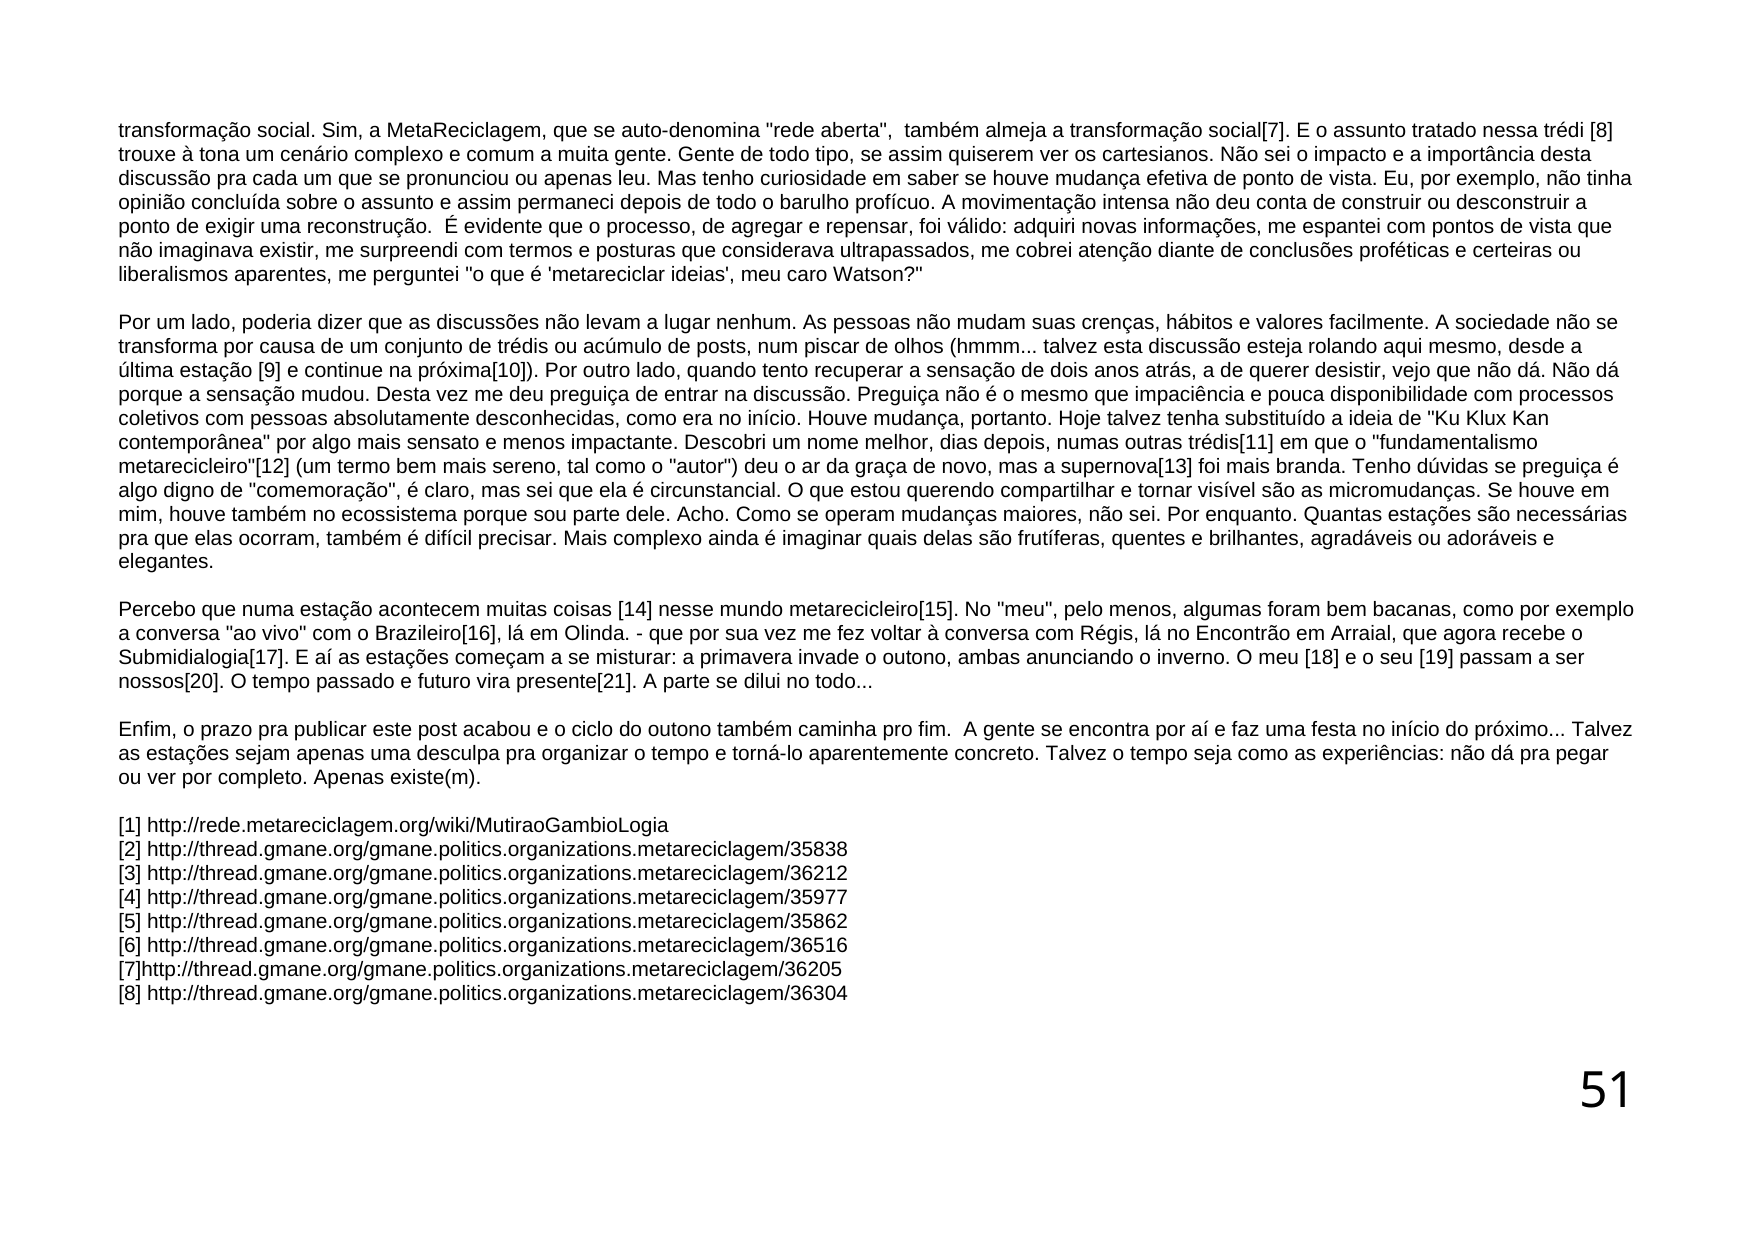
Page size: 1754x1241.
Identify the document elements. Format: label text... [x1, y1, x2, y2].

text Percebo que numa estação acontecem muitas coisas [14] nesse mundo metarecicleiro[15]. No "meu", pelo menos, algumas foram bem bacanas, como por exemplo a conversa "ao vivo" com o Brazileiro[16], lá em Olinda. - que por sua vez me fez voltar à conversa com Régis, lá no Encontrão em Arraial, que agora recebe o Submidialogia[17]. E aí as estações começam a se misturar: a primavera invade o outono, ambas anunciando o inverno. O meu [18] e o seu [19] passam a ser nossos[20]. O tempo passado e futuro vira presente[21]. A parte se dilui no todo... [118, 597, 1636, 693]
text Enfim, o prazo pra publicar este post acabou e o ciclo do outono também caminha pro fim. A gente se encontra por aí e faz uma festa no início do próximo... Talvez as estações sejam apenas uma desculpa pra organizar o tempo e torná-lo aparentemente concreto. Talvez o tempo seja como as experiências: não dá pra pegar ou ver por completo. Apenas existe(m). [118, 717, 1636, 789]
text [8] http://thread.gmane.org/gmane.politics.organizations.metareciclagem/36304 [118, 981, 1636, 1004]
text [1] http://rede.metareciclagem.org/wiki/MutiraoGambioLogia [118, 813, 1636, 837]
text transformação social. Sim, a MetaReciclagem, que se auto-denomina "rede aberta", também almeja a transformação social[7]. E o assunto tratado nessa trédi [8] trouxe à tona um cenário complexo e comum a muita gente. Gente de todo tipo, se assim quiserem ver os cartesianos. Não sei o impacto e a importância desta discussão pra cada um que se pronunciou ou apenas leu. Mas tenho curiosidade em saber se houve mudança efetiva de ponto de vista. Eu, por exemplo, não tinha opinião concluída sobre o assunto e assim permaneci depois de todo o barulho profícuo. A movimentação intensa não deu conta de construir ou desconstruir a ponto de exigir uma reconstrução. É evidente que o processo, de agregar e repensar, foi válido: adquiri novas informações, me espantei com pontos de vista que não imaginava existir, me surpreendi com termos e posturas que considerava ultrapassados, me cobrei atenção diante de conclusões proféticas e certeiras ou liberalismos aparentes, me perguntei "o que é 'metareciclar ideias', meu caro Watson?" [118, 118, 1636, 286]
text [7]http://thread.gmane.org/gmane.politics.organizations.metareciclagem/36205 [118, 957, 1636, 981]
text [3] http://thread.gmane.org/gmane.politics.organizations.metareciclagem/36212 [118, 861, 1636, 885]
text [4] http://thread.gmane.org/gmane.politics.organizations.metareciclagem/35977 [118, 885, 1636, 909]
text [6] http://thread.gmane.org/gmane.politics.organizations.metareciclagem/36516 [118, 933, 1636, 957]
text [2] http://thread.gmane.org/gmane.politics.organizations.metareciclagem/35838 [118, 837, 1636, 861]
text [5] http://thread.gmane.org/gmane.politics.organizations.metareciclagem/35862 [118, 909, 1636, 933]
text Por um lado, poderia dizer que as discussões não levam a lugar nenhum. As pessoas não mudam suas crenças, hábitos e valores facilmente. A sociedade não se transforma por causa de um conjunto de trédis ou acúmulo de posts, num piscar de olhos (hmmm... talvez esta discussão esteja rolando aqui mesmo, desde a última estação [9] e continue na próxima[10]). Por outro lado, quando tento recuperar a sensação de dois anos atrás, a de querer desistir, vejo que não dá. Não dá porque a sensação mudou. Desta vez me deu preguiça de entrar na discussão. Preguiça não é o mesmo que impaciência e pouca disponibilidade com processos coletivos com pessoas absolutamente desconhecidas, como era no início. Houve mudança, portanto. Hoje talvez tenha substituído a ideia de "Ku Klux Kan contemporânea" por algo mais sensato e menos impactante. Descobri um nome melhor, dias depois, numas outras trédis[11] em que o "fundamentalismo metarecicleiro"[12] (um termo bem mais sereno, tal como o "autor") deu o ar da graça de novo, mas a supernova[13] foi mais branda. Tenho dúvidas se preguiça é algo digno de "comemoração", é claro, mas sei que ela é circunstancial. O que estou querendo compartilhar e tornar visível são as micromudanças. Se houve em mim, houve também no ecossistema porque sou parte dele. Acho. Como se operam mudanças maiores, não sei. Por enquanto. Quantas estações são necessárias pra que elas ocorram, também é difícil precisar. Mais complexo ainda é imaginar quais delas são frutíferas, quentes e brilhantes, agradáveis ou adoráveis e elegantes. [118, 310, 1636, 573]
